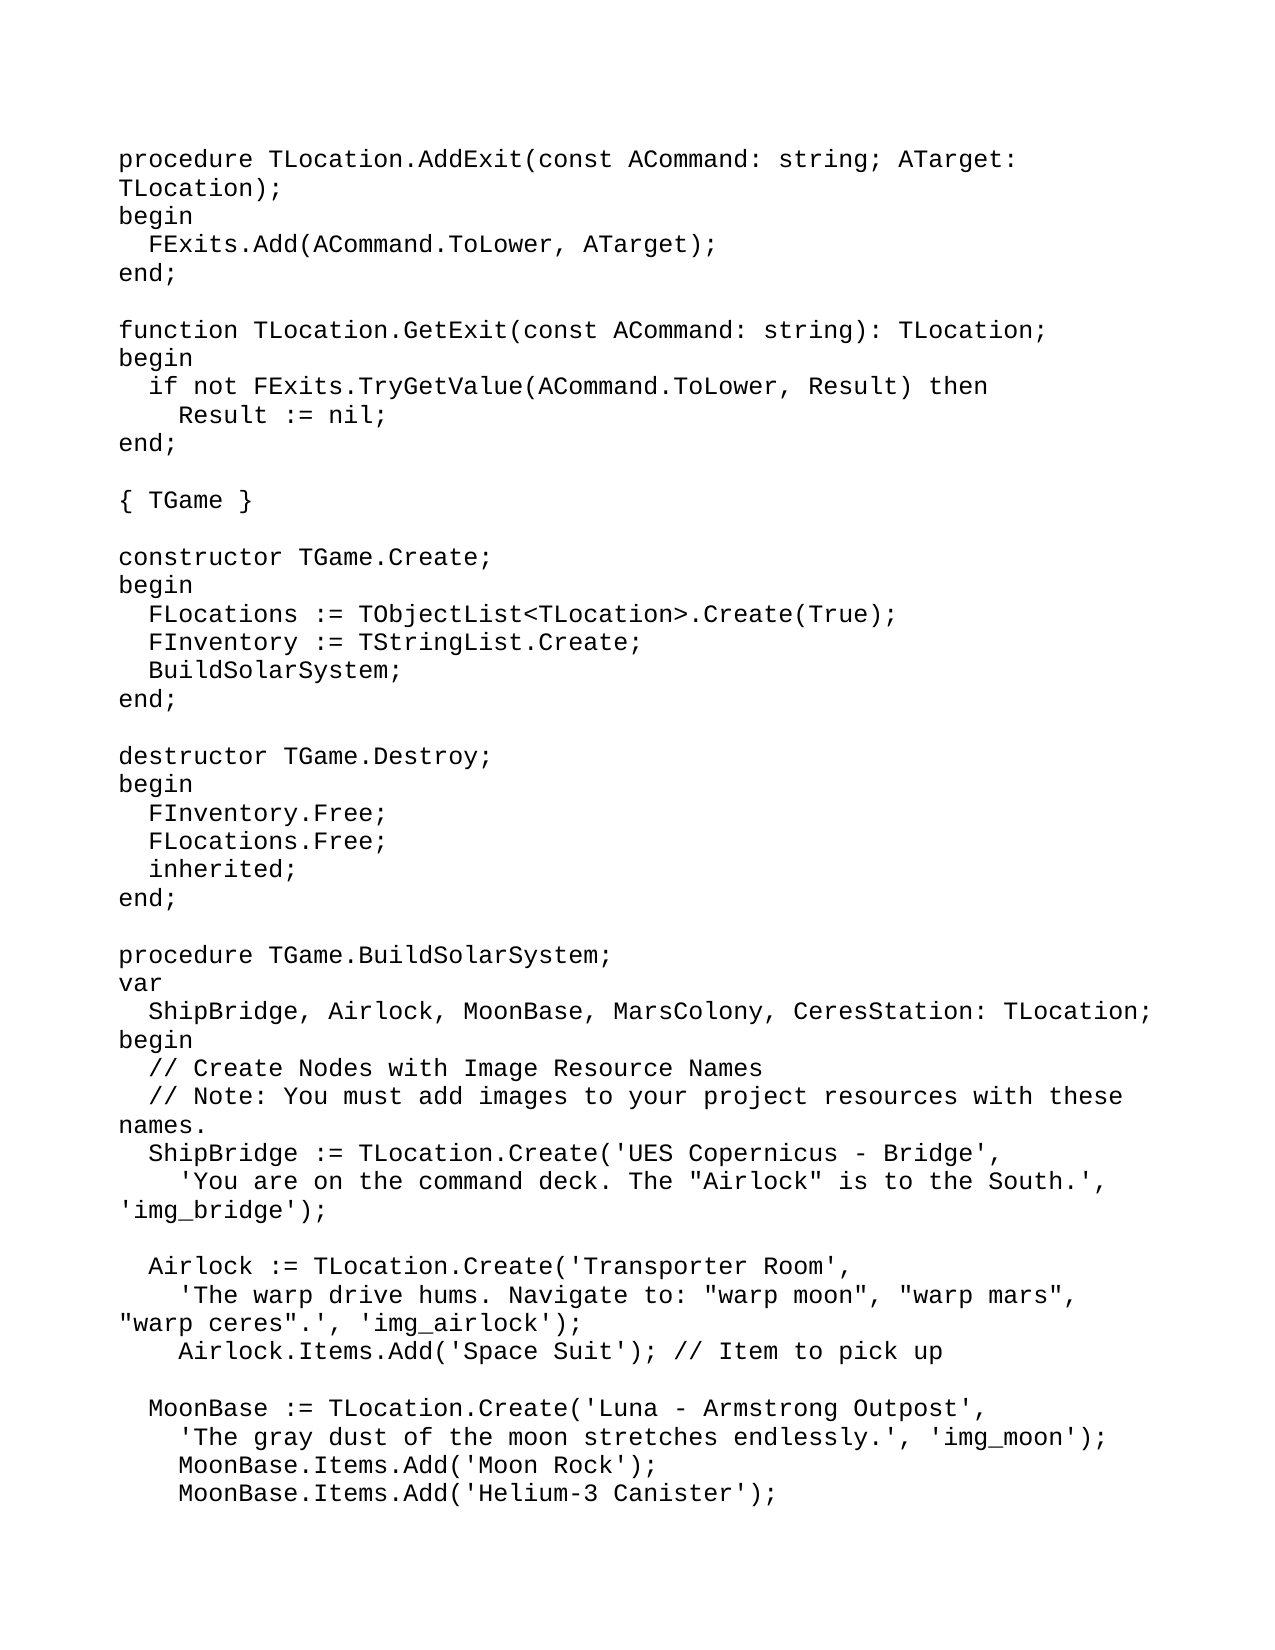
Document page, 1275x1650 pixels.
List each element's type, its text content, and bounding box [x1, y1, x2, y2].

text 'The gray dust of the moon stretches endlessly.', 'img_moon'); [118, 1424, 1157, 1453]
text Airlock := TLocation.Create('Transporter Room', [118, 1254, 1157, 1282]
text constructor TGame.Create; [118, 545, 1157, 573]
text procedure TLocation.AddExit(const ACommand: string; ATarget: TLocation); [118, 147, 1157, 203]
text Airlock.Items.Add('Space Suit'); // Item to pick up [118, 1339, 1157, 1367]
text // Note: You must add images to your project resources with these names. [118, 1084, 1157, 1141]
text Result := nil; [118, 402, 1157, 431]
text ShipBridge, Airlock, MoonBase, MarsColony, CeresStation: TLocation; [118, 999, 1157, 1027]
text var [118, 971, 1157, 999]
text 'You are on the command deck. The "Airlock" is to the South.', 'img_bridge'); [118, 1169, 1157, 1226]
text end; [118, 431, 1157, 459]
text FInventory := TStringList.Create; [118, 630, 1157, 658]
text FExits.Add(ACommand.ToLower, ATarget); [118, 232, 1157, 260]
text MoonBase := TLocation.Create('Luna - Armstrong Outpost', [118, 1396, 1157, 1424]
text // Create Nodes with Image Resource Names [118, 1056, 1157, 1084]
text inherited; [118, 857, 1157, 885]
text end; [118, 686, 1157, 715]
text ShipBridge := TLocation.Create('UES Copernicus - Bridge', [118, 1141, 1157, 1169]
text FLocations.Free; [118, 828, 1157, 857]
text begin [118, 573, 1157, 601]
text if not FExits.TryGetValue(ACommand.ToLower, Result) then [118, 374, 1157, 402]
text FInventory.Free; [118, 800, 1157, 828]
text begin [118, 346, 1157, 374]
text MoonBase.Items.Add('Helium-3 Canister'); [118, 1481, 1157, 1509]
text { TGame } [118, 488, 1157, 516]
text end; [118, 885, 1157, 913]
text begin [118, 772, 1157, 800]
text end; [118, 260, 1157, 288]
text 'The warp drive hums. Navigate to: "warp moon", "warp mars", "warp ceres".', 'img_airlock'); [118, 1282, 1157, 1339]
text FLocations := TObjectList<TLocation>.Create(True); [118, 601, 1157, 630]
text function TLocation.GetExit(const ACommand: string): TLocation; [118, 317, 1157, 346]
text destructor TGame.Destroy; [118, 743, 1157, 772]
text BuildSolarSystem; [118, 658, 1157, 686]
text MoonBase.Items.Add('Moon Rock'); [118, 1453, 1157, 1481]
text begin [118, 1027, 1157, 1056]
text begin [118, 203, 1157, 232]
text procedure TGame.BuildSolarSystem; [118, 942, 1157, 971]
